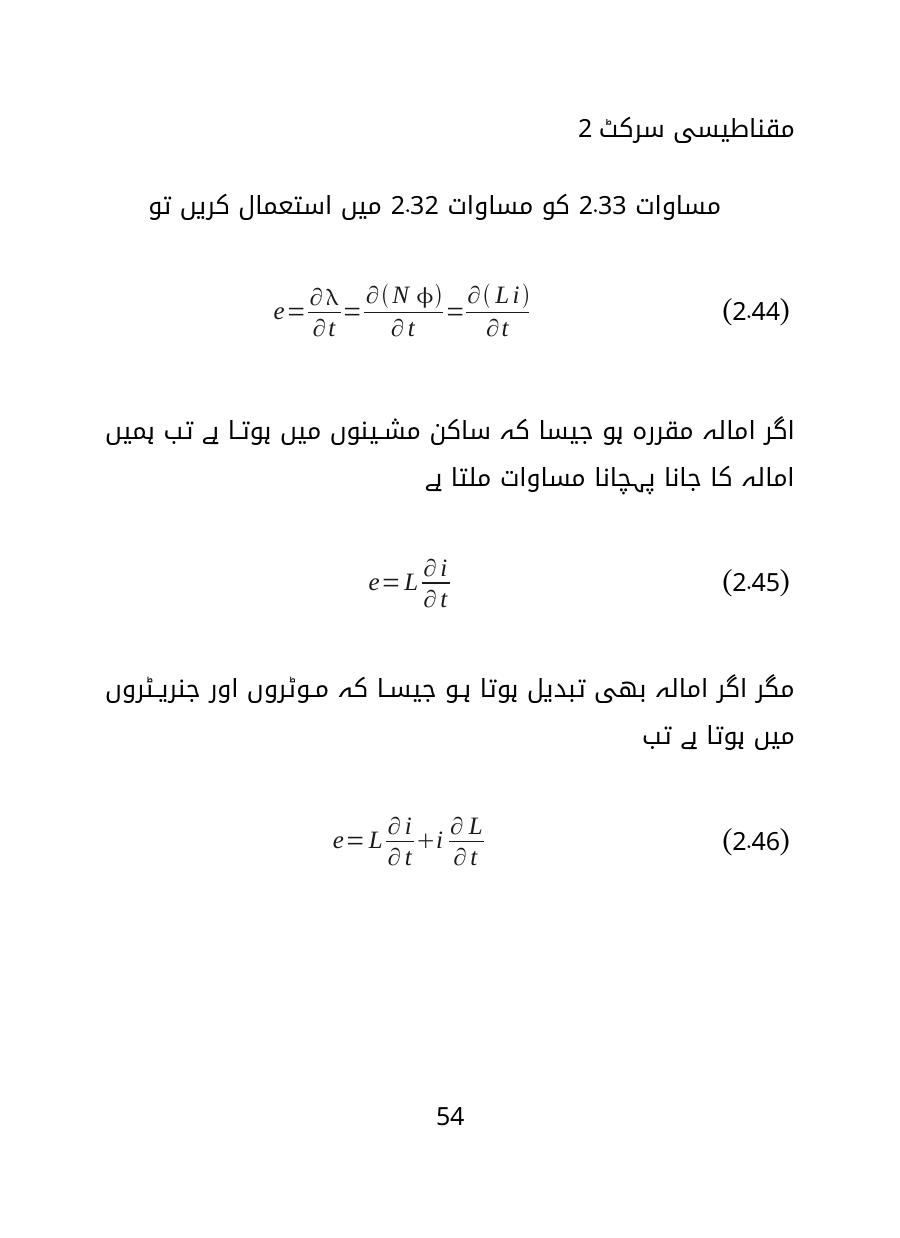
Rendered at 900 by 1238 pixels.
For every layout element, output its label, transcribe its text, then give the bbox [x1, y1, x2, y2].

table_header [105, 548, 706, 631]
text مساوات 2.33 کو مساوات 2.32 میں استعمال کریں تو [105, 182, 795, 230]
table_header [105, 276, 691, 360]
table_header [105, 807, 704, 889]
text اگر امالہ مقررہ ہو جیسا کہ ساکن مشینوں میں ہوتا ہے تب ہمیں امالہ کا جانا پہچانا مساوات ملتا ہے [105, 407, 795, 502]
table_header (2.44) [691, 276, 795, 360]
text مگر اگر امالہ بھی تبدیل ہوتا ہو جیسا کہ موٹروں اور جنریٹروں میں ہوتا ہے تب [105, 665, 795, 760]
table_header (2.46) [705, 807, 795, 889]
table_header (2.45) [706, 548, 795, 631]
